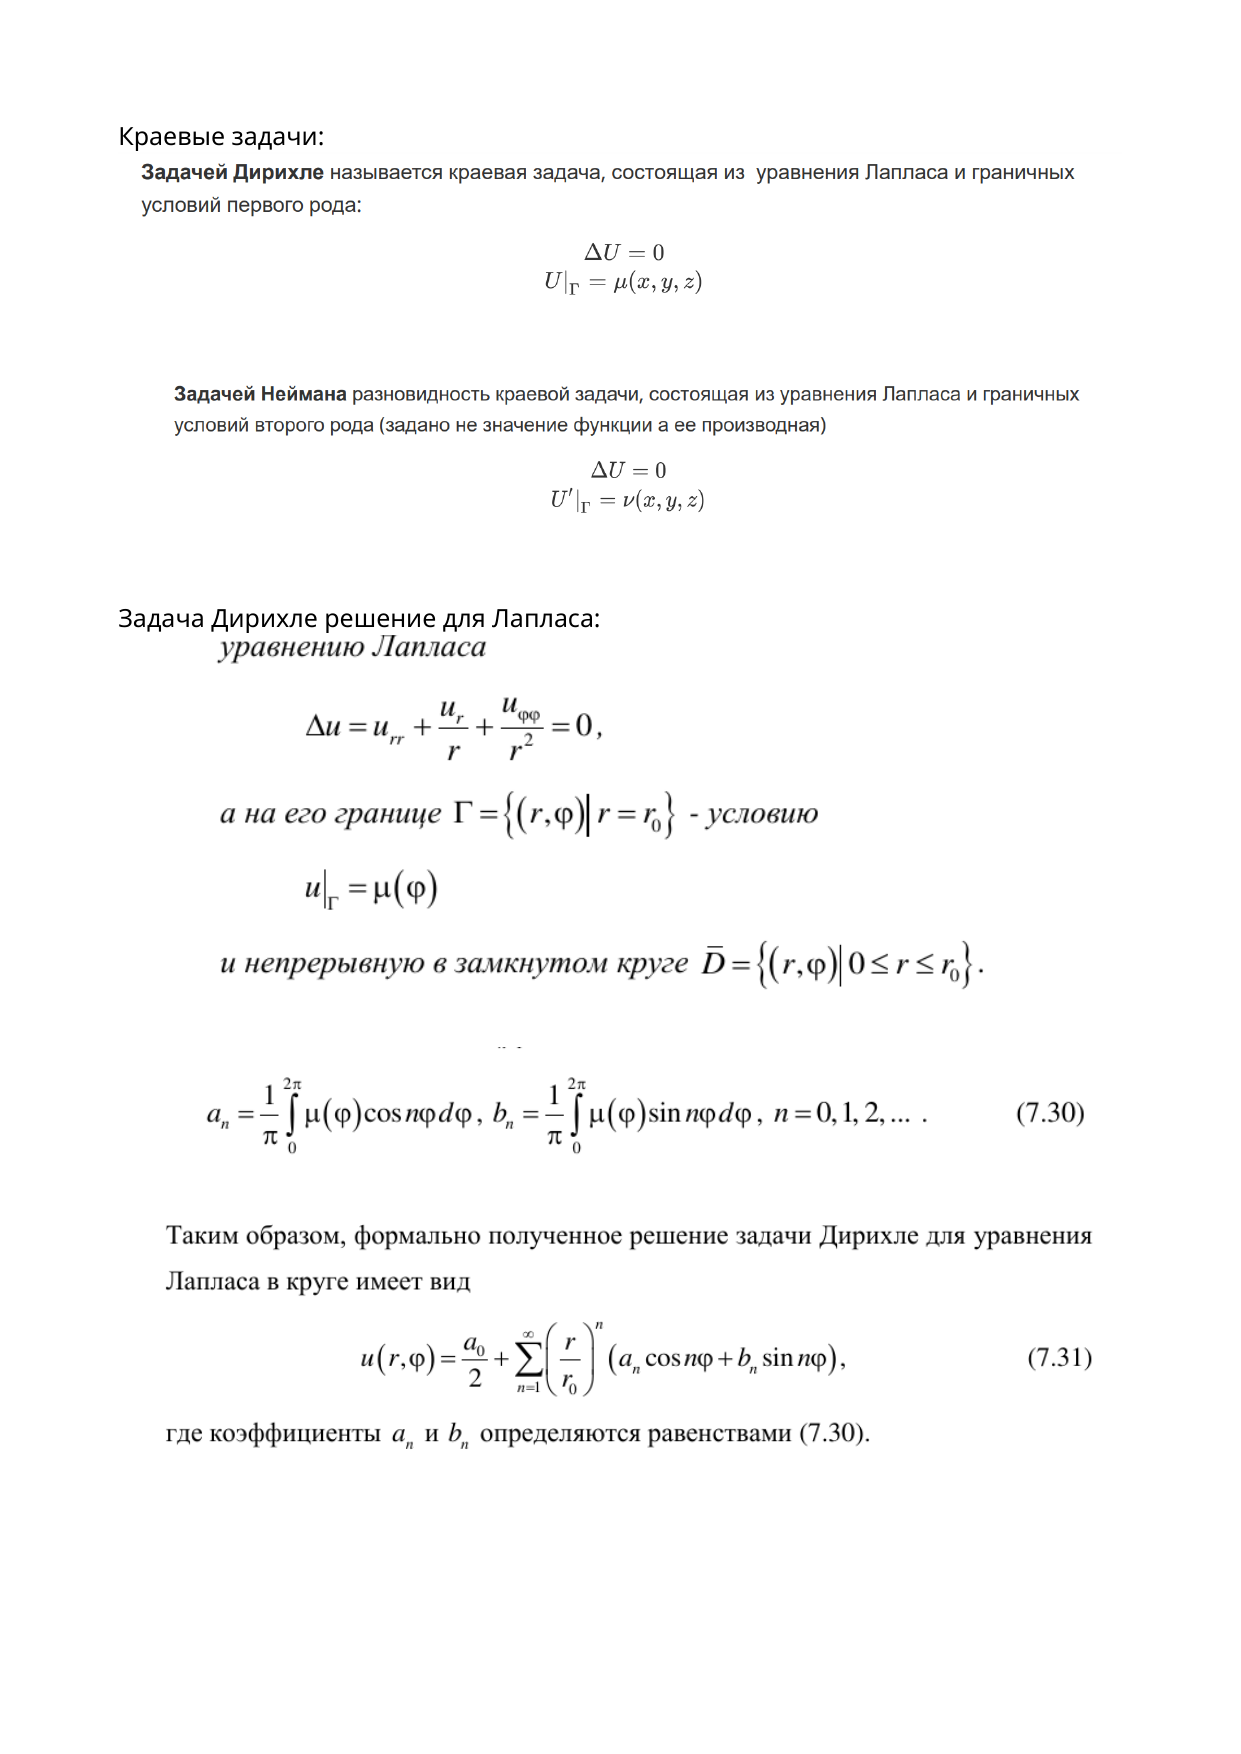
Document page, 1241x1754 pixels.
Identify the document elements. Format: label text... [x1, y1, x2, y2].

picture [118, 152, 1123, 329]
text Краевые задачи: [118, 118, 1122, 152]
picture [118, 1047, 1123, 1179]
picture [118, 635, 1123, 1014]
text Задача Дирихле решение для Лапласа: [118, 601, 1122, 635]
picture [118, 1212, 1123, 1462]
picture [118, 362, 1123, 567]
